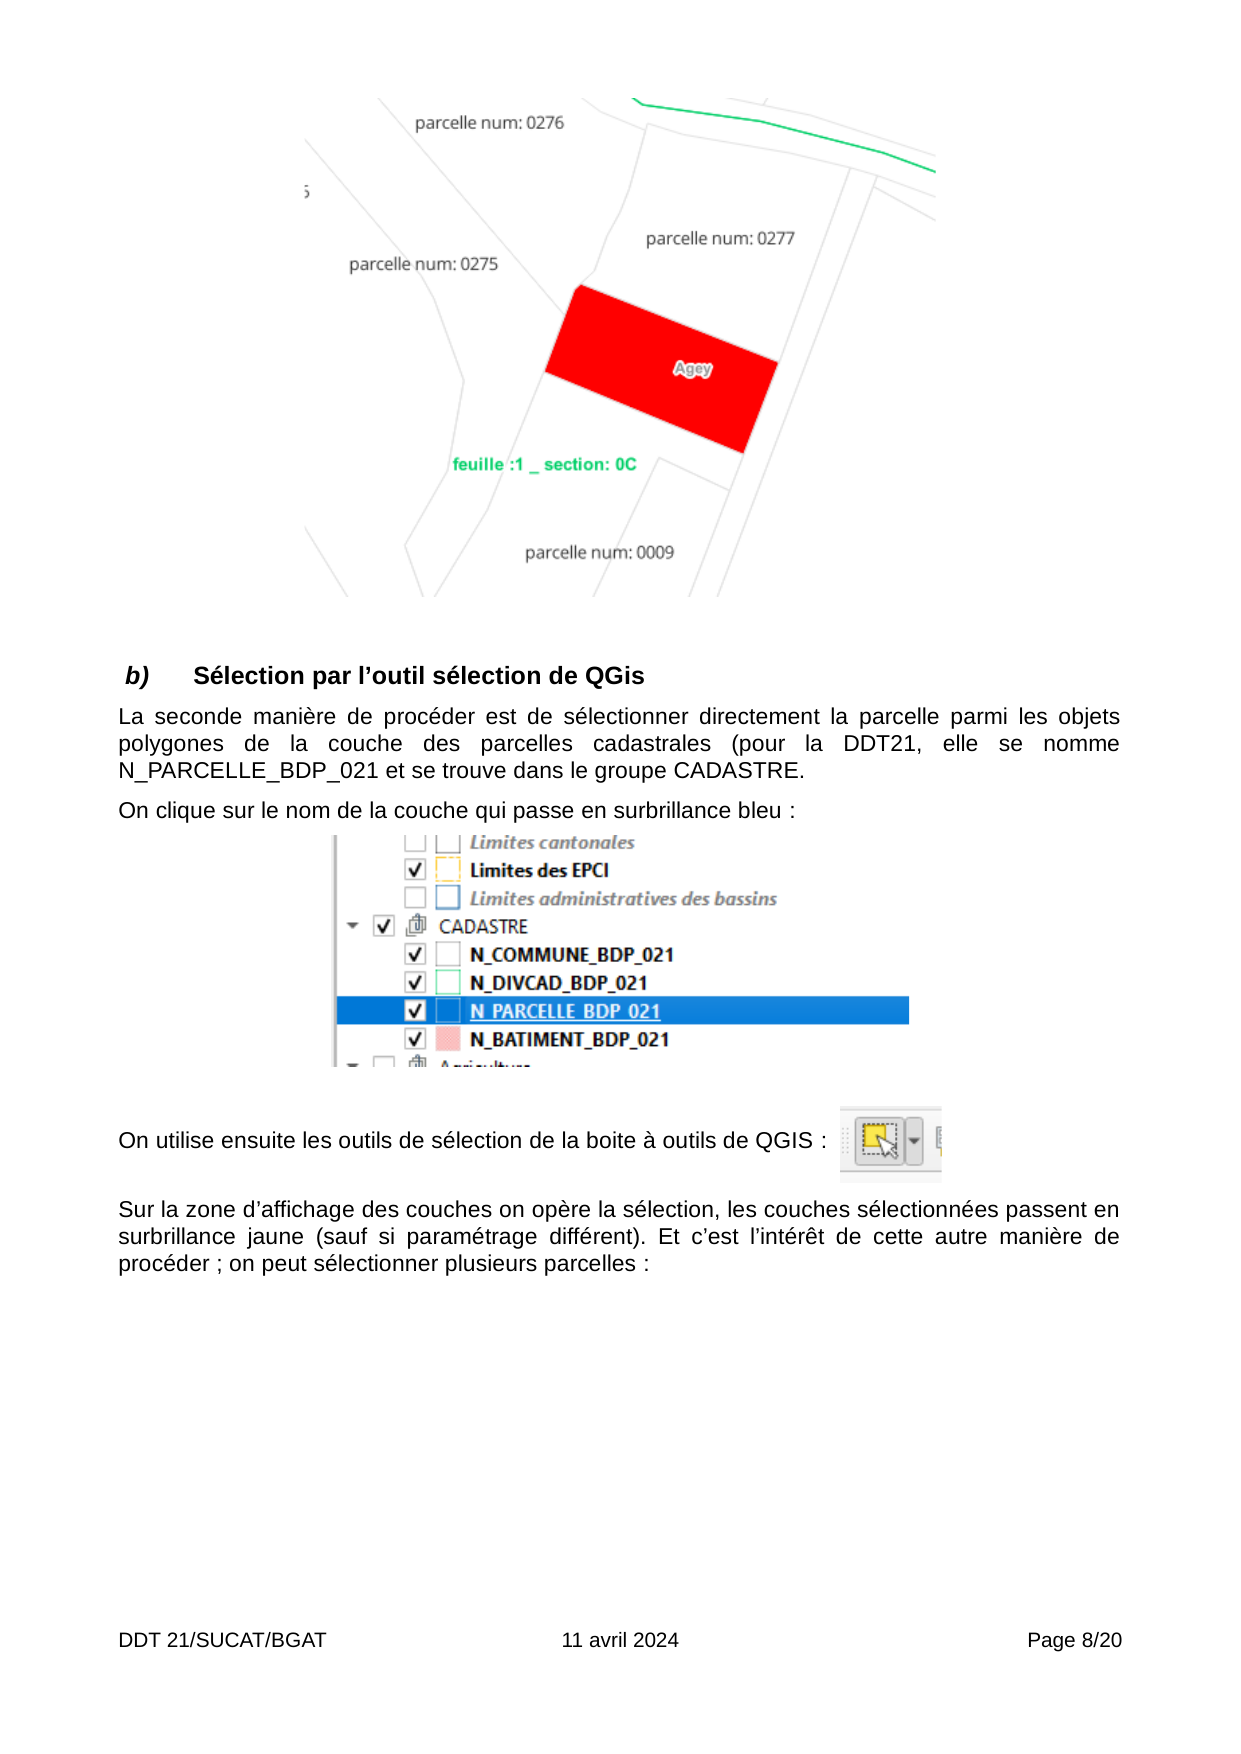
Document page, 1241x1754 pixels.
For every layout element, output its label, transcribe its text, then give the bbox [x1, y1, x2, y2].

text On utilise ensuite les outils de sélection de la boite à outils de QGIS : [118, 1106, 840, 1183]
text [942, 1106, 1122, 1183]
picture [304, 98, 936, 597]
picture [840, 1106, 942, 1183]
subtitle Sélection par l’outil sélection de QGis [118, 661, 1122, 690]
text Sur la zone d’affichage des couches on opère la sélection, les couches sélectionnées passent en surbrillance jaune (sauf si paramétrage différent). Et c’est l’intérêt de cette autre manière de procéder ; on peut sélectionner plusieurs parcelles : [118, 1196, 1122, 1277]
text On clique sur le nom de la couche qui passe en surbrillance bleu : [118, 796, 1122, 823]
picture [331, 835, 910, 1067]
text La seconde manière de procéder est de sélectionner directement la parcelle parmi les objets polygones de la couche des parcelles cadastrales (pour la DDT21, elle se nomme N_PARCELLE_BDP_021 et se trouve dans le groupe CADASTRE. [118, 702, 1122, 783]
